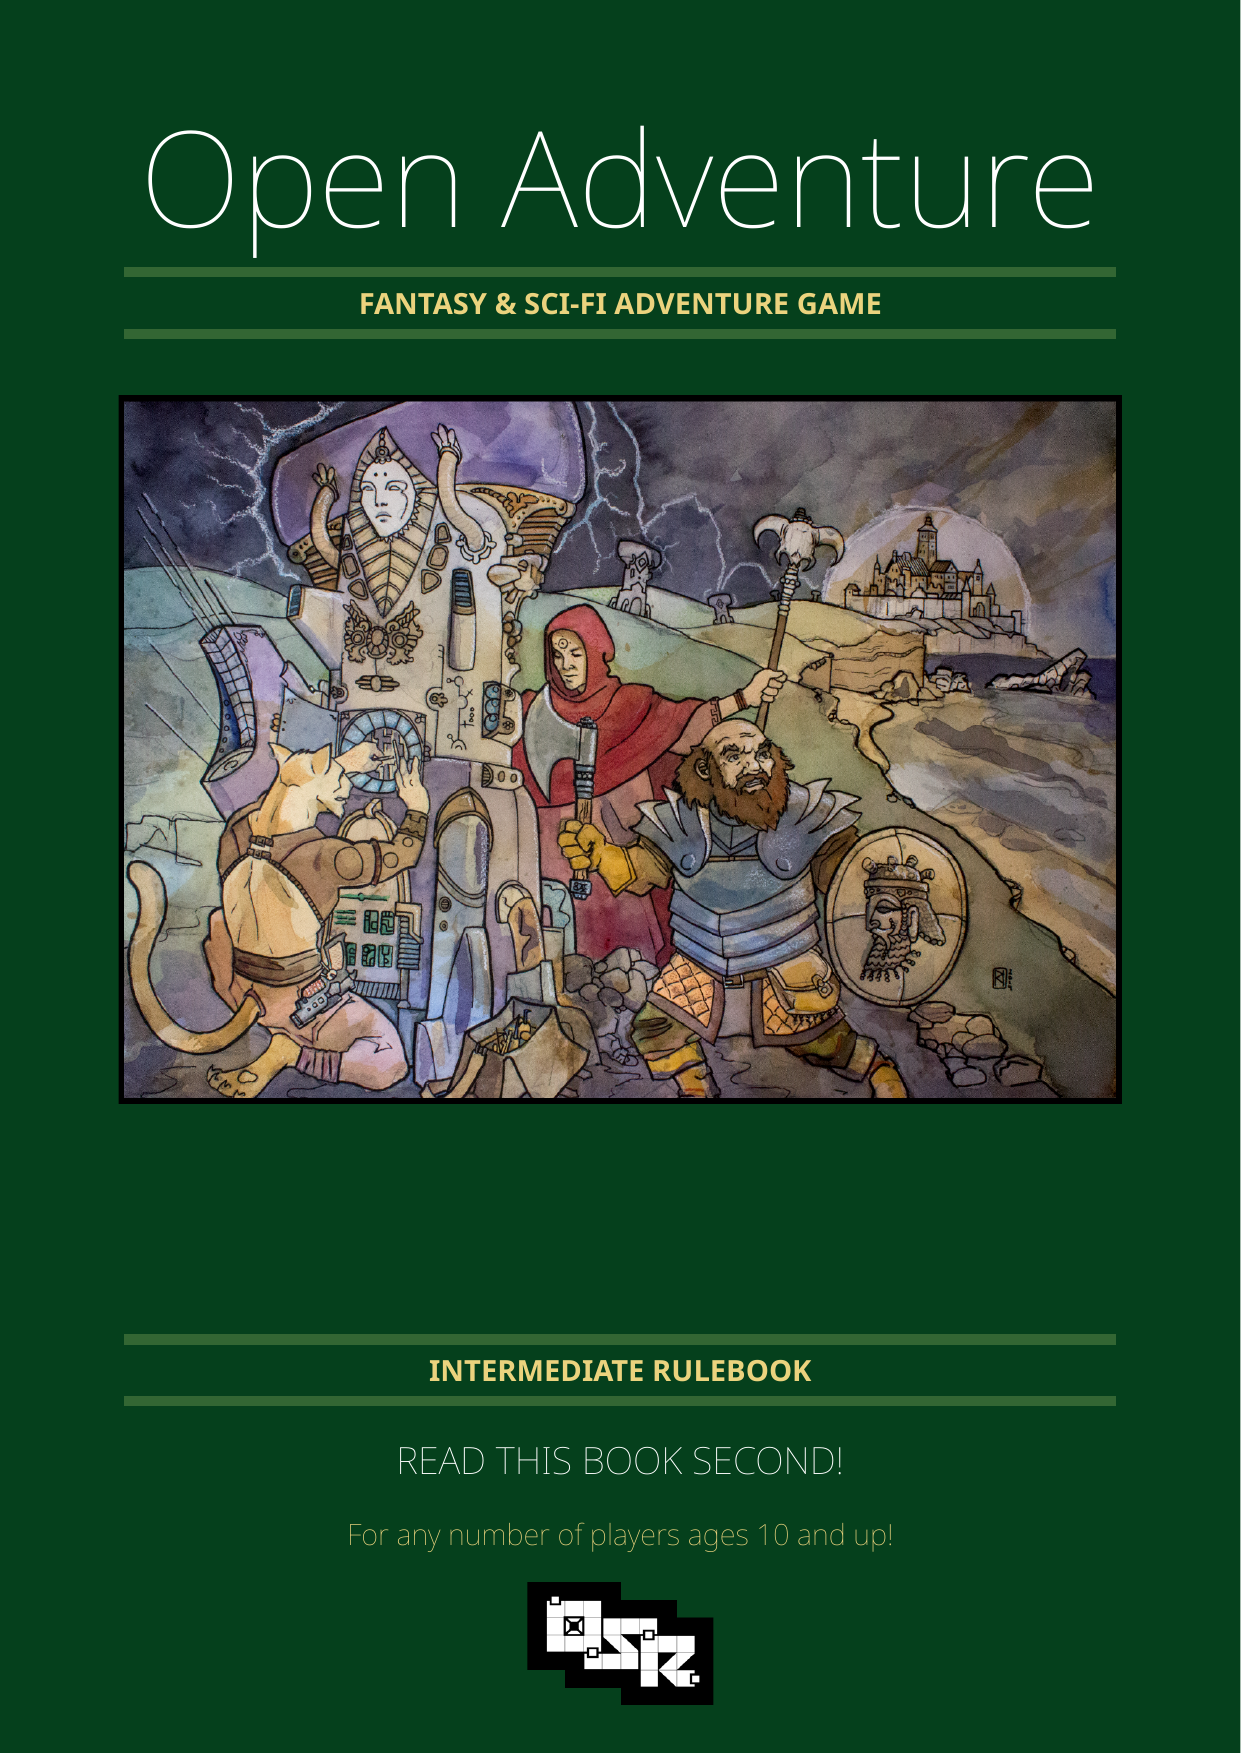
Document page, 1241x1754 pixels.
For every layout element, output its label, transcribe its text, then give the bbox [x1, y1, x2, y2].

table_header FANTASY & SCI-FI ADVENTURE GAME [124, 277, 1116, 328]
table_header INTERMEDIATE RULEBOOK [124, 1345, 1116, 1396]
picture [118, 395, 1122, 1104]
picture [527, 1582, 714, 1705]
text Open Adventure [0, 85, 1241, 267]
text READ THIS BOOK SECOND! [0, 1434, 1241, 1486]
text For any number of players ages 10 and up! [0, 1514, 1241, 1554]
